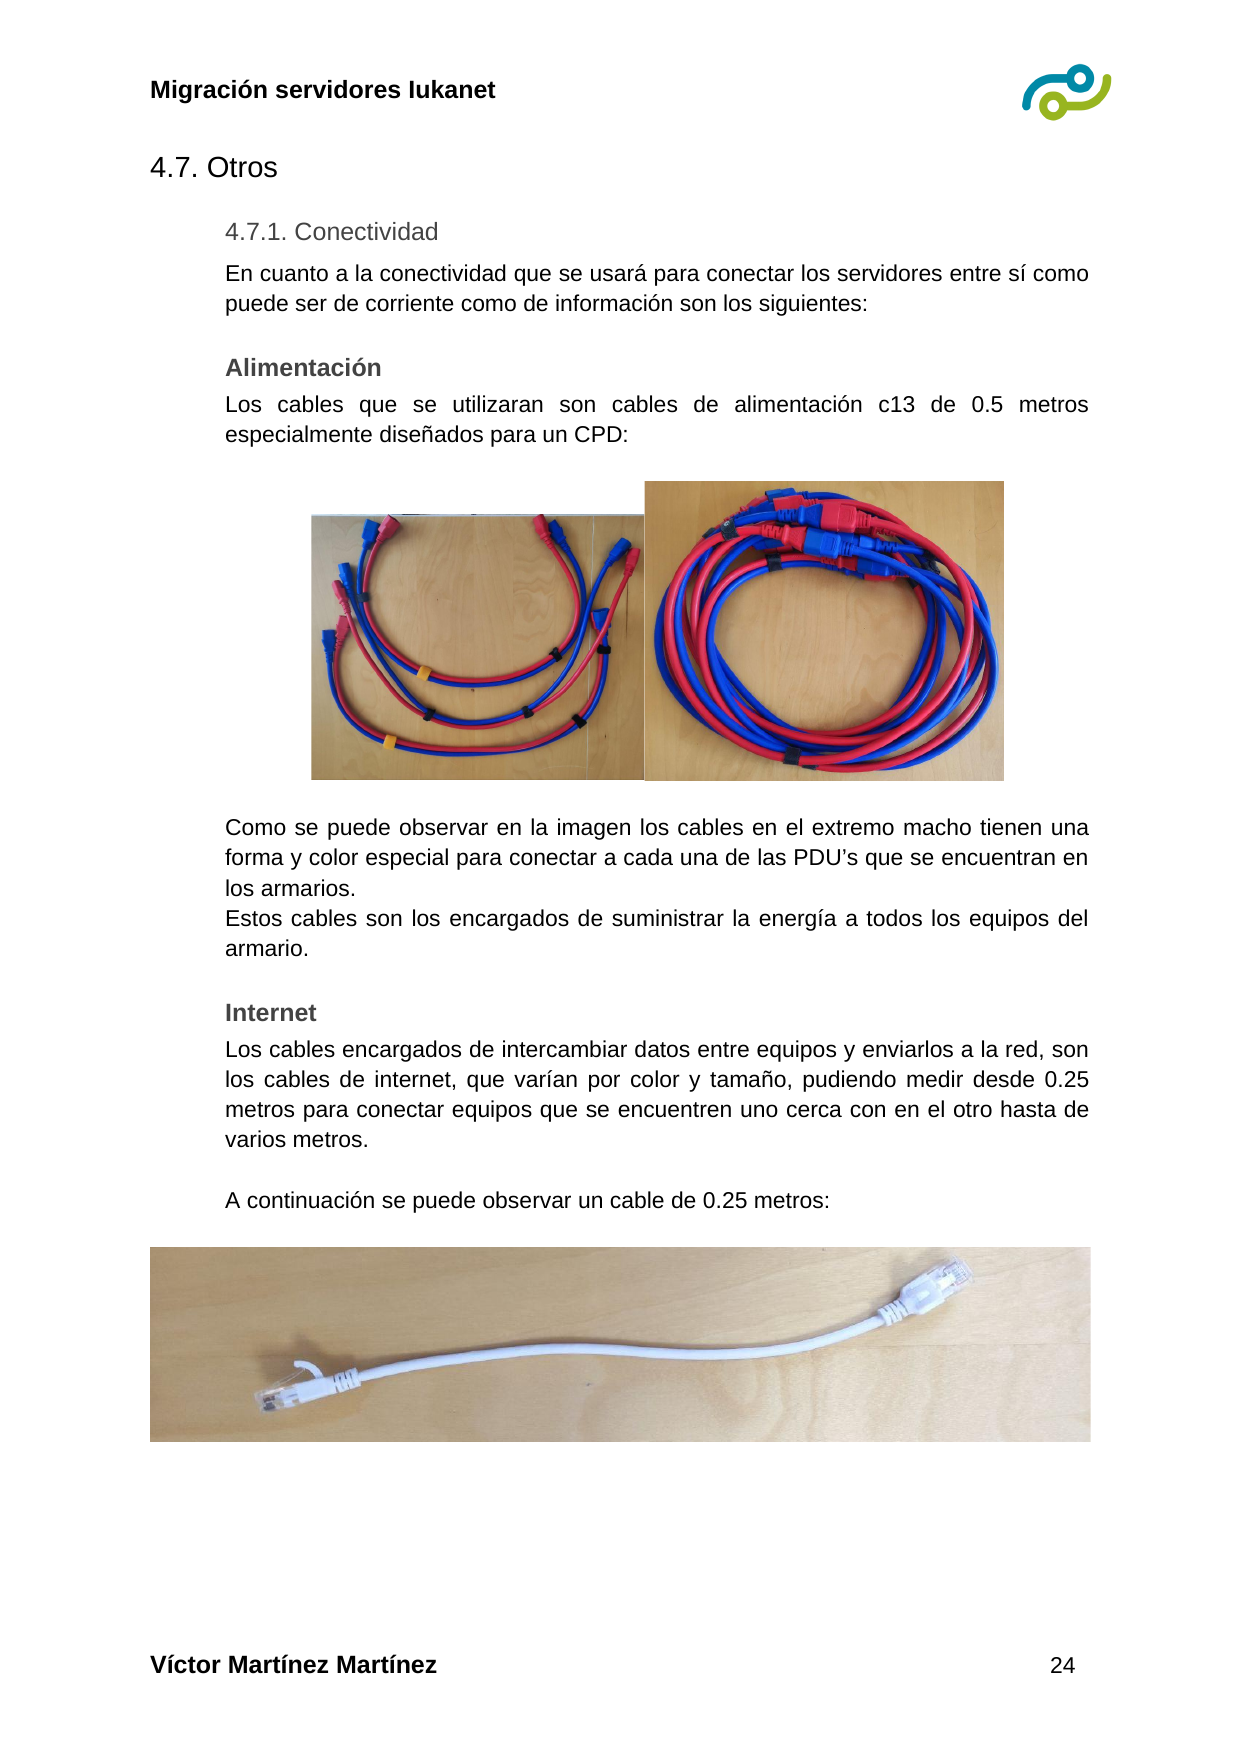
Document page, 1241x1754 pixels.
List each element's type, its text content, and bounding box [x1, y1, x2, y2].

picture [1018, 59, 1034, 122]
picture [311, 481, 1004, 781]
text Como se puede observar en la imagen los cables en el extremo macho tienen una forma y color especial para conectar a cada una de las PDU’s que se encuentran en los armarios. [225, 814, 1090, 901]
text Los cables que se utilizaran son cables de alimentación c13 de 0.5 metros especialmente diseñados para un CPD: [225, 391, 1090, 447]
text Los cables encargados de intercambiar datos entre equipos y enviarlos a la red, son los cables de internet, que varían por color y tamaño, pudiendo medir desde 0.25 metros para conectar equipos que se encuentren uno cerca con en el otro hasta de varios metros. [225, 1036, 1090, 1152]
text A continuación se puede observar un cable de 0.25 metros: [150, 1187, 1090, 1213]
subtitle 4.7.1. Conectividad [150, 217, 1090, 246]
text Estos cables son los encargados de suministrar la energía a todos los equipos del armario. [225, 905, 1090, 961]
subtitle 4.7. Otros [150, 150, 1090, 183]
text En cuanto a la conectividad que se usará para conectar los servidores entre sí como puede ser de corriente como de información son los siguientes: [225, 260, 1090, 316]
subtitle Alimentación [225, 353, 1090, 382]
subtitle Internet [150, 998, 1090, 1027]
picture [150, 1247, 1091, 1442]
